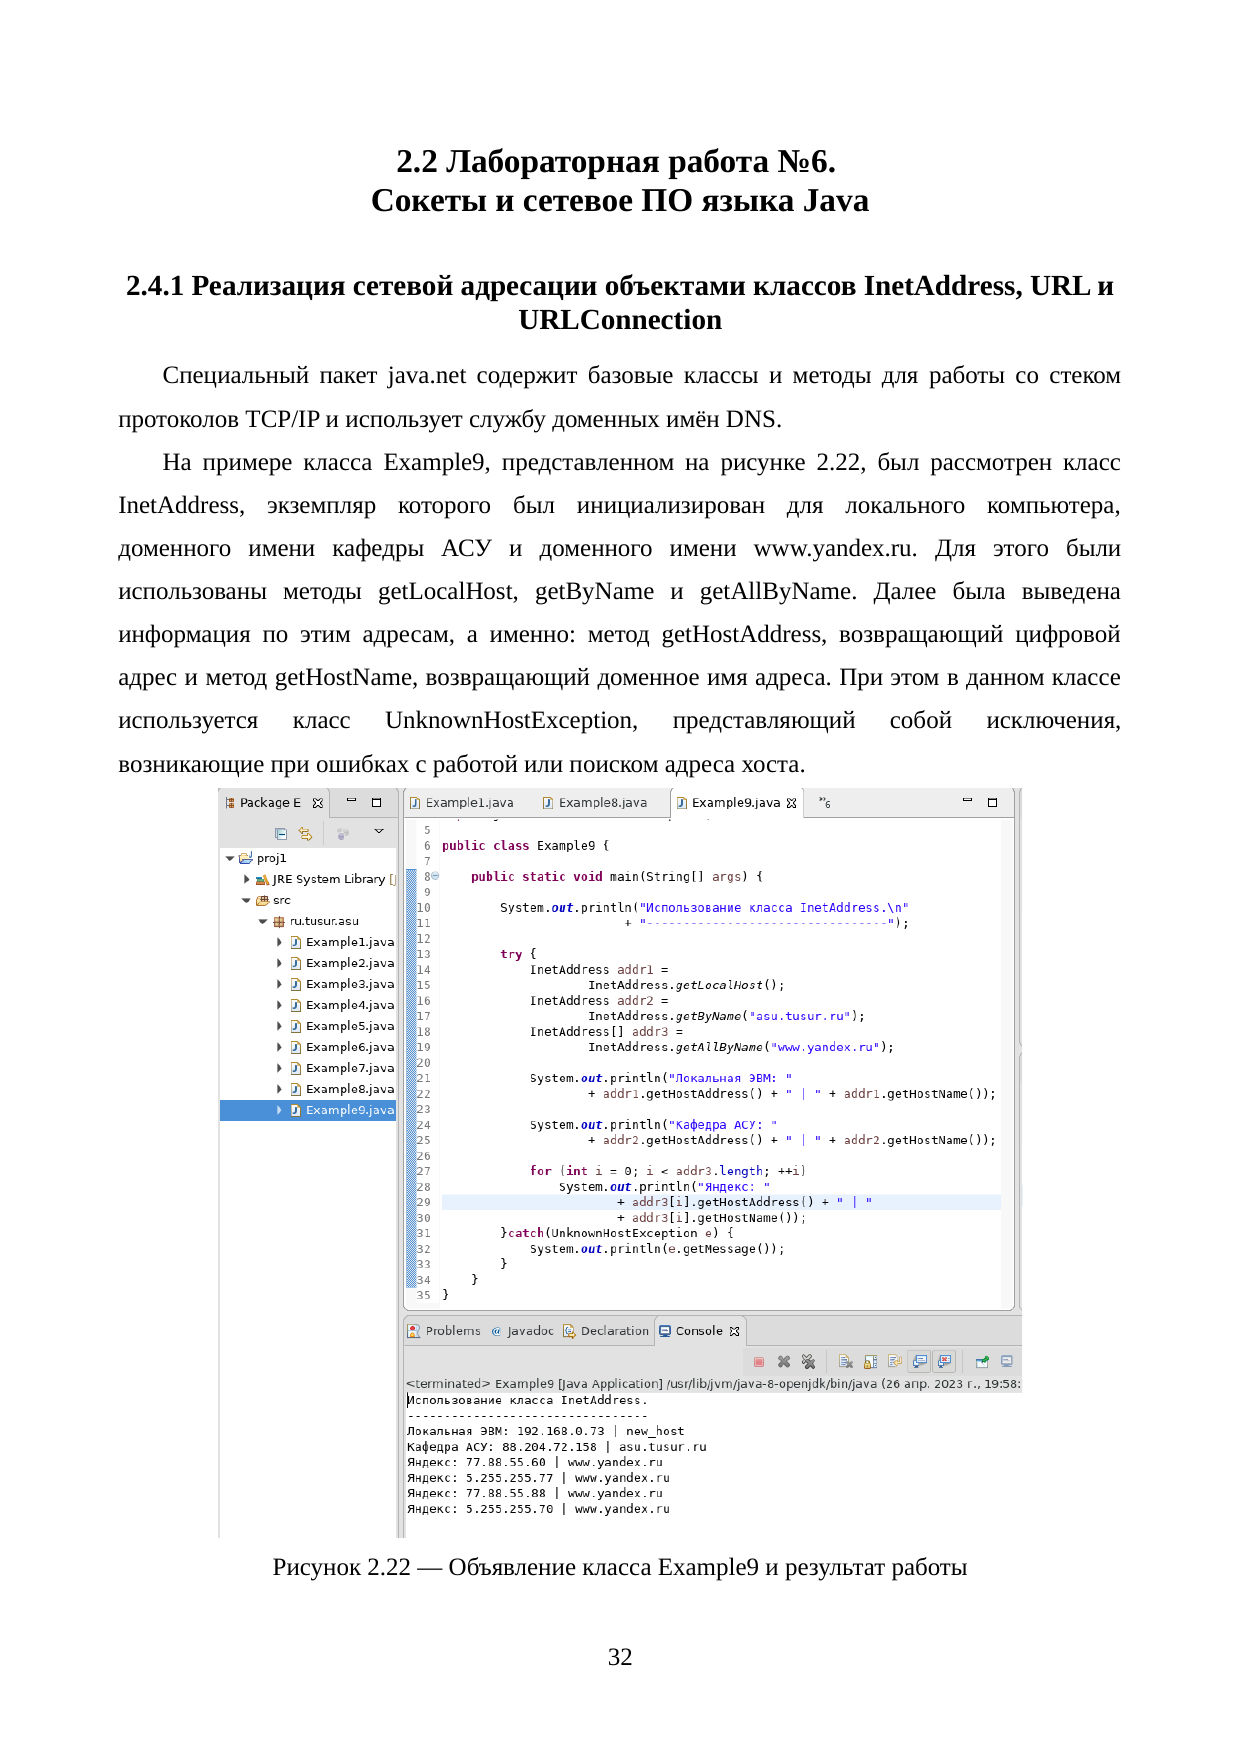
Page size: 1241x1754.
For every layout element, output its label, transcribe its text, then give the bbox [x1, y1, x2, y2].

text Рисунок 2.22 — Объявление класса Example9 и результат работы [118, 792, 1122, 1581]
subtitle 2.2 Лабораторная работа №6. Сокеты и сетевое ПО языка Java [118, 142, 1122, 218]
text На примере класса Example9, представленном на рисунке 2.22, был рассмотрен класс InetAddress, экземпляр которого был инициализирован для локального компьютера, доменного имени кафедры АСУ и доменного имени www.yandex.ru. Для этого были использованы методы getLocalHost, getByName и getAllByName. Далее была выведена информация по этим адресам, а именно: метод getHostAddress, возвращающий цифровой адрес и метод getHostName, возвращающий доменное имя адреса. При этом в данном классе используется класс UnknownHostException, представляющий собой исключения, возникающие при ошибках с работой или поиском адреса хоста. [118, 447, 1122, 777]
picture [218, 788, 1023, 1538]
text Специальный пакет java.net содержит базовые классы и методы для работы со стеком протоколов TCP/IP и использует службу доменных имён DNS. [118, 361, 1122, 432]
subtitle 2.4.1 Реализация сетевой адресации объектами классов InetAddress, URL и URLConnection [118, 268, 1122, 336]
